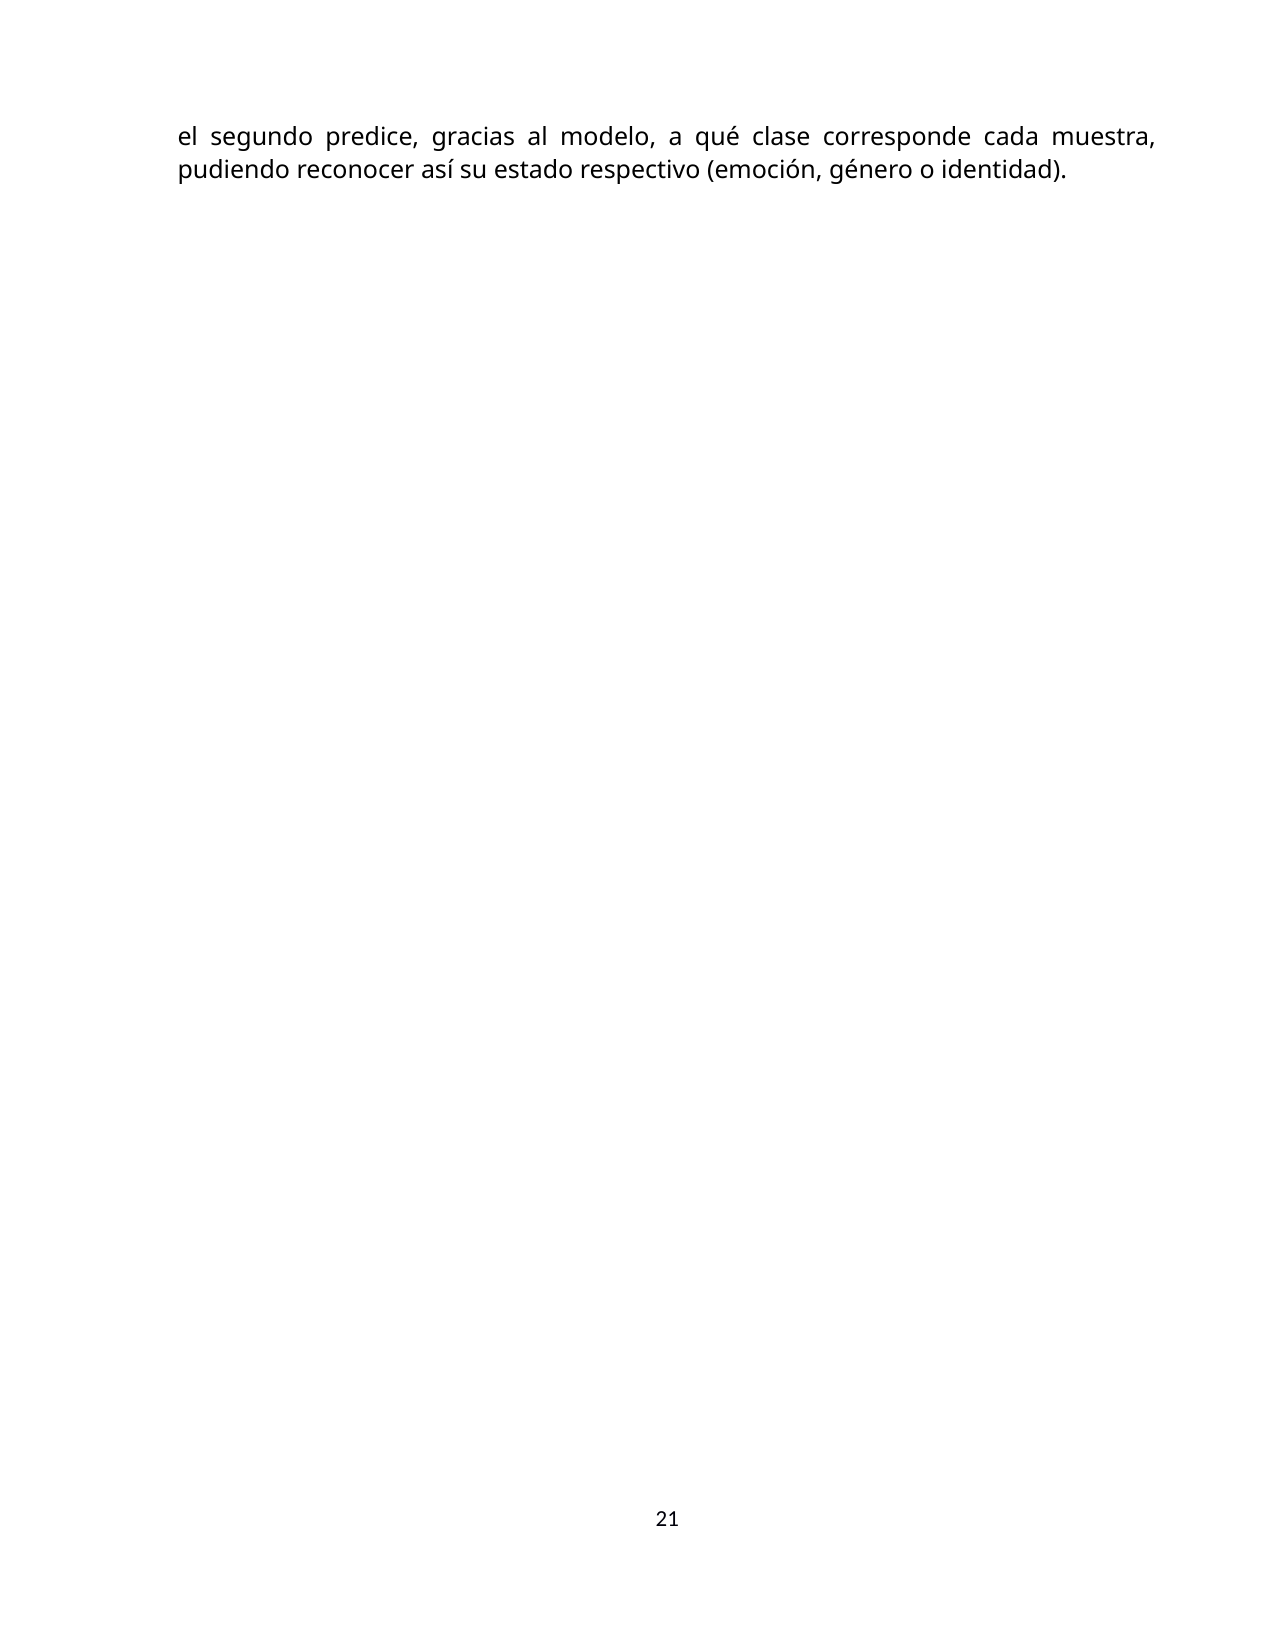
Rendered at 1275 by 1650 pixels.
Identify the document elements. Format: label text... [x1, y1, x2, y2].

text Con el fin de poder determinar la emoción expresada, el género y la identidad de la voz grabada, el sistema de reconocimiento, para cada uno de estos estados (Ilustración 1), cuenta con una serie de pasos. Los pasos se dividen en dos procesos principales (Ilustración 3): Entrenamiento de muestras y Testeo de muestras. El primero genera el modelo que contiene las características que representan a cada clase, y el segundo predice, gracias al modelo, a qué clase corresponde cada muestra, pudiendo reconocer así su estado respectivo (emoción, género o identidad). [177, 118, 1157, 186]
